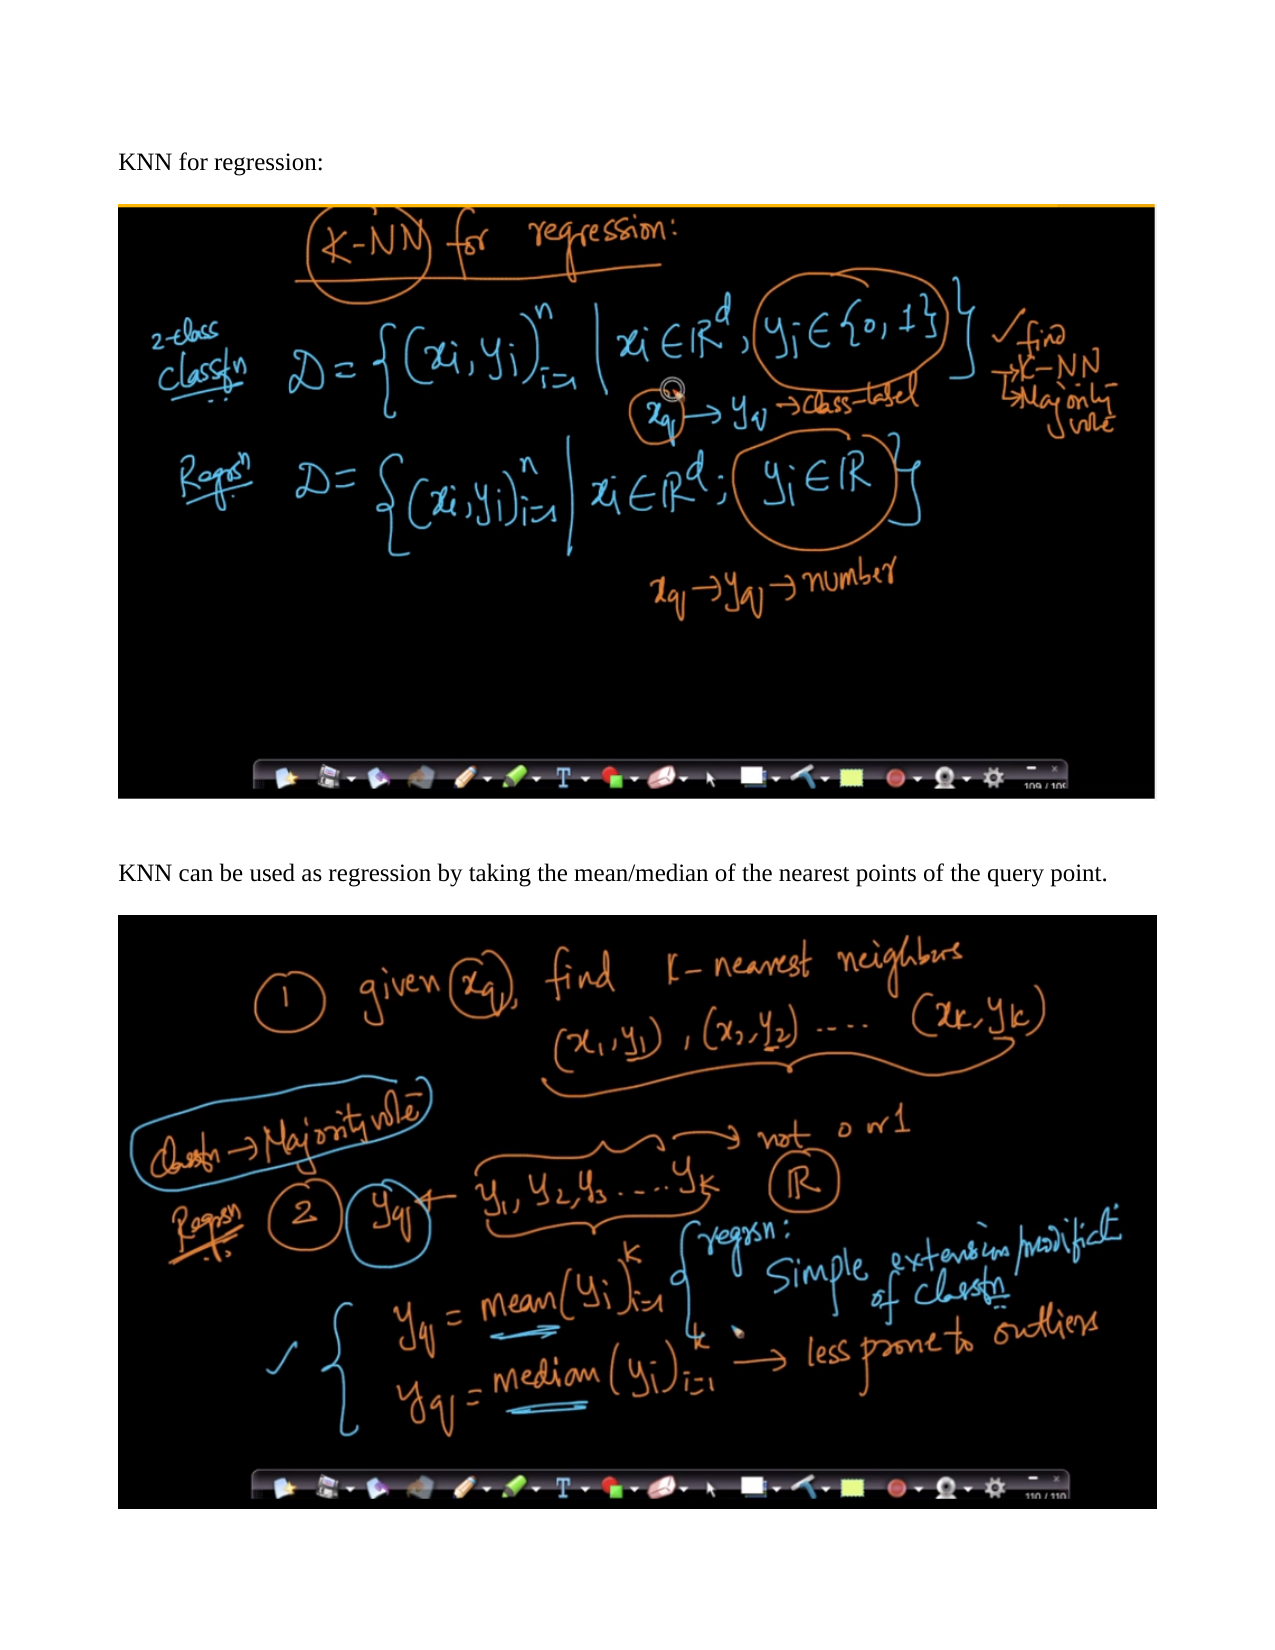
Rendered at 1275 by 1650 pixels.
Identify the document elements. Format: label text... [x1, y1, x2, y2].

picture [118, 204, 1157, 801]
text KNN can be used as regression by taking the mean/median of the nearest points of the query point. [118, 858, 1157, 887]
picture [118, 915, 1157, 1509]
text KNN for regression: [118, 147, 1157, 176]
